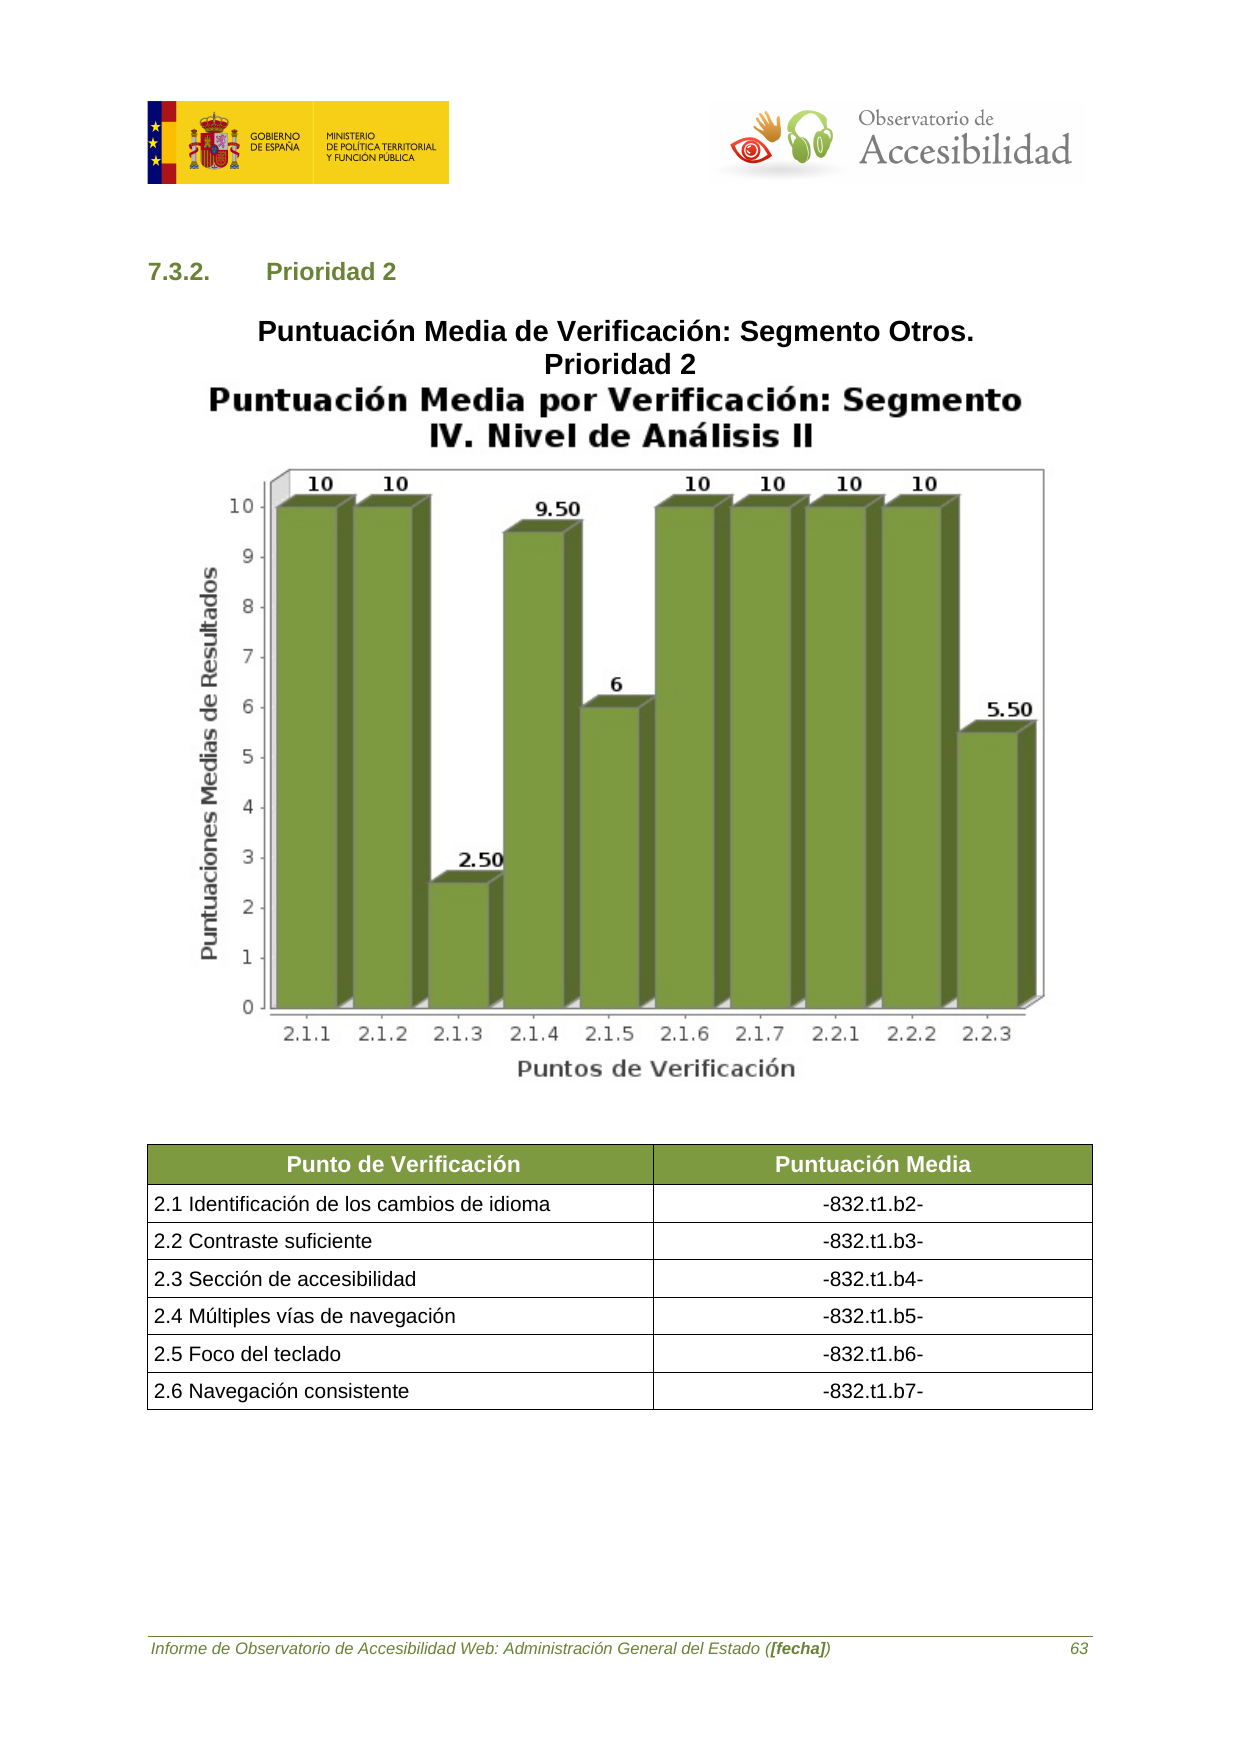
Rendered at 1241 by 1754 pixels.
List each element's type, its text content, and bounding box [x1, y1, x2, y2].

table_cell 2.1 Identificación de los cambios de idioma [148, 1185, 653, 1222]
picture [710, 101, 1086, 184]
table_cell -832.t1.b2- [654, 1185, 1092, 1222]
text Prioridad 2 [148, 347, 1092, 381]
text Puntuación Media de Verificación: Segmento Otros. [148, 314, 1092, 347]
picture [178, 380, 1062, 1091]
table_cell 2.4 Múltiples vías de navegación [148, 1298, 653, 1334]
table_cell 2.5 Foco del teclado [148, 1335, 653, 1372]
table_cell -832.t1.b5- [654, 1298, 1092, 1334]
table_cell -832.t1.b3- [654, 1223, 1092, 1259]
subtitle Prioridad 2 [148, 257, 1092, 286]
table_cell -832.t1.b4- [654, 1260, 1092, 1297]
table_cell 2.2 Contraste suficiente [148, 1223, 653, 1259]
table_header Puntuación Media [654, 1145, 1092, 1184]
table_cell 2.3 Sección de accesibilidad [148, 1260, 653, 1297]
table_cell -832.t1.b6- [654, 1335, 1092, 1372]
table_cell 2.6 Navegación consistente [148, 1373, 653, 1409]
table_header Punto de Verificación [148, 1145, 653, 1184]
picture [147, 101, 450, 184]
table_cell -832.t1.b7- [654, 1373, 1092, 1409]
